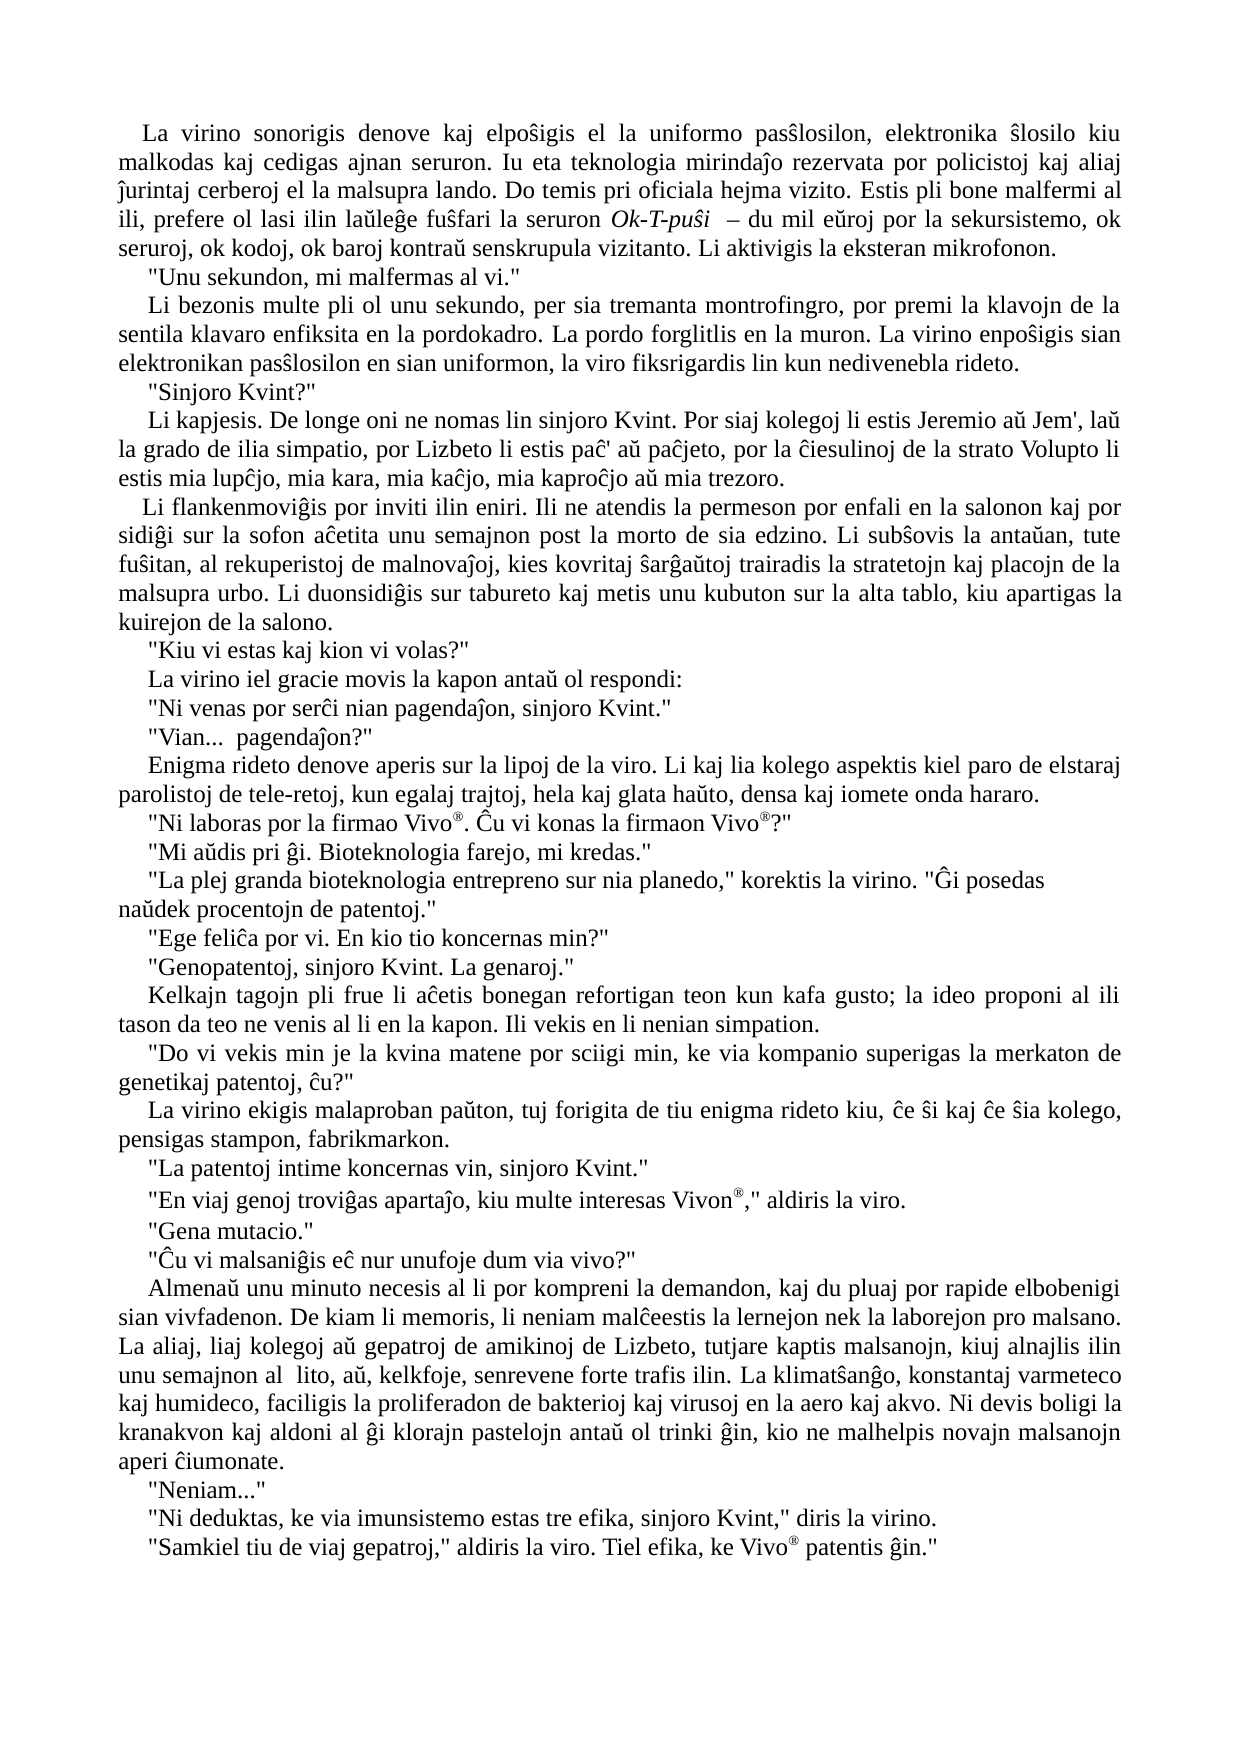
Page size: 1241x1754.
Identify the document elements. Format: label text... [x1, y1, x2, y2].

text Li bezonis multe pli ol unu sekundo, per sia tremanta montrofingro, por premi la klavojn de la sentila klavaro enfiksita en la pordokadro. La pordo forglitlis en la muron. La virino enpoŝigis sian elektronikan pasŝlosilon en sian uniformon, la viro fiksrigardis lin kun nedivenebla rideto. [118, 291, 1122, 377]
text "Unu sekundon, mi malfermas al vi." [118, 262, 1122, 291]
text Kelkajn tagojn pli frue li aĉetis bonegan refortigan teon kun kafa gusto; la ideo proponi al ili tason da teo ne venis al li en la kapon. Ili vekis en li nenian simpation. [118, 981, 1122, 1038]
text "La plej granda bioteknologia entrepreno sur nia planedo," korektis la virino. "Ĝi posedas naŭdek procentojn de patentoj." [118, 866, 1122, 923]
text "Sinjoro Kvint?" [118, 377, 1122, 406]
text "Mi aŭdis pri ĝi. Bioteknologia farejo, mi kredas." [118, 837, 1122, 866]
text "Ĉu vi malsaniĝis eĉ nur unufoje dum via vivo?" [118, 1245, 1122, 1273]
text "Vian... pagendaĵon?" [118, 722, 1122, 751]
text La virino sonorigis denove kaj elpoŝigis el la uniformo pasŝlosilon, elektronika ŝlosilo kiu malkodas kaj cedigas ajnan seruron. Iu eta teknologia mirindaĵo rezervata por policistoj kaj aliaj ĵurintaj cerberoj el la malsupra lando. Do temis pri oficiala hejma vizito. Estis pli bone malfermi al ili, prefere ol lasi ilin laŭleĝe fuŝfari la seruron Ok-T-puŝi – du mil eŭroj por la sekursistemo, ok seruroj, ok kodoj, ok baroj kontraŭ senskrupula vizitanto. Li aktivigis la eksteran mikrofonon. [118, 118, 1122, 262]
text "Ni deduktas, ke via imunsistemo estas tre efika, sinjoro Kvint," diris la virino. [118, 1503, 1122, 1532]
text "Ni venas por serĉi nian pagendaĵon, sinjoro Kvint." [118, 693, 1122, 722]
text "Neniam..." [118, 1475, 1122, 1503]
text La virino iel gracie movis la kapon antaŭ ol respondi: [118, 664, 1122, 693]
text "Samkiel tiu de viaj gepatroj," aldiris la viro. Tiel efika, ke VivoⓇ patentis ĝin." [118, 1532, 1122, 1561]
text Li flankenmoviĝis por inviti ilin eniri. Ili ne atendis la permeson por enfali en la salonon kaj por sidiĝi sur la sofon aĉetita unu semajnon post la morto de sia edzino. Li subŝovis la antaŭan, tute fuŝitan, al rekuperistoj de malnovaĵoj, kies kovritaj ŝarĝaŭtoj trairadis la stratetojn kaj placojn de la malsupra urbo. Li duonsidiĝis sur tabureto kaj metis unu kubuton sur la alta tablo, kiu apartigas la kuirejon de la salono. [118, 492, 1122, 636]
text "Ni laboras por la firmao VivoⓇ. Ĉu vi konas la firmaon VivoⓇ?" [118, 808, 1122, 837]
text "Gena mutacio." [118, 1216, 1122, 1245]
text "En viaj genoj troviĝas apartaĵo, kiu multe interesas VivonⓇ," aldiris la viro. [118, 1182, 1122, 1216]
text "Genopatentoj, sinjoro Kvint. La genaroj." [118, 952, 1122, 981]
text "Ege feliĉa por vi. En kio tio koncernas min?" [118, 923, 1122, 952]
text "Do vi vekis min je la kvina matene por sciigi min, ke via kompanio superigas la merkaton de genetikaj patentoj, ĉu?" [118, 1038, 1122, 1096]
text Almenaŭ unu minuto necesis al li por kompreni la demandon, kaj du pluaj por rapide elbobenigi sian vivfadenon. De kiam li memoris, li neniam malĉeestis la lernejon nek la laborejon pro malsano. La aliaj, liaj kolegoj aŭ gepatroj de amikinoj de Lizbeto, tutjare kaptis malsanojn, kiuj alnajlis ilin unu semajnon al lito, aŭ, kelkfoje, senrevene forte trafis ilin. La klimatŝanĝo, konstantaj varmeteco kaj humideco, faciligis la proliferadon de bakterioj kaj virusoj en la aero kaj akvo. Ni devis boligi la kranakvon kaj aldoni al ĝi klorajn pastelojn antaŭ ol trinki ĝin, kio ne malhelpis novajn malsanojn aperi ĉiumonate. [118, 1273, 1122, 1475]
text "Kiu vi estas kaj kion vi volas?" [118, 636, 1122, 664]
text La virino ekigis malaproban paŭton, tuj forigita de tiu enigma rideto kiu, ĉe ŝi kaj ĉe ŝia kolego, pensigas stampon, fabrikmarkon. [118, 1096, 1122, 1153]
text Enigma rideto denove aperis sur la lipoj de la viro. Li kaj lia kolego aspektis kiel paro de elstaraj parolistoj de tele-retoj, kun egalaj trajtoj, hela kaj glata haŭto, densa kaj iomete onda hararo. [118, 751, 1122, 808]
text Li kapjesis. De longe oni ne nomas lin sinjoro Kvint. Por siaj kolegoj li estis Jeremio aŭ Jem', laŭ la grado de ilia simpatio, por Lizbeto li estis paĉ' aŭ paĉjeto, por la ĉiesulinoj de la strato Volupto li estis mia lupĉjo, mia kara, mia kaĉjo, mia kaproĉjo aŭ mia trezoro. [118, 406, 1122, 492]
